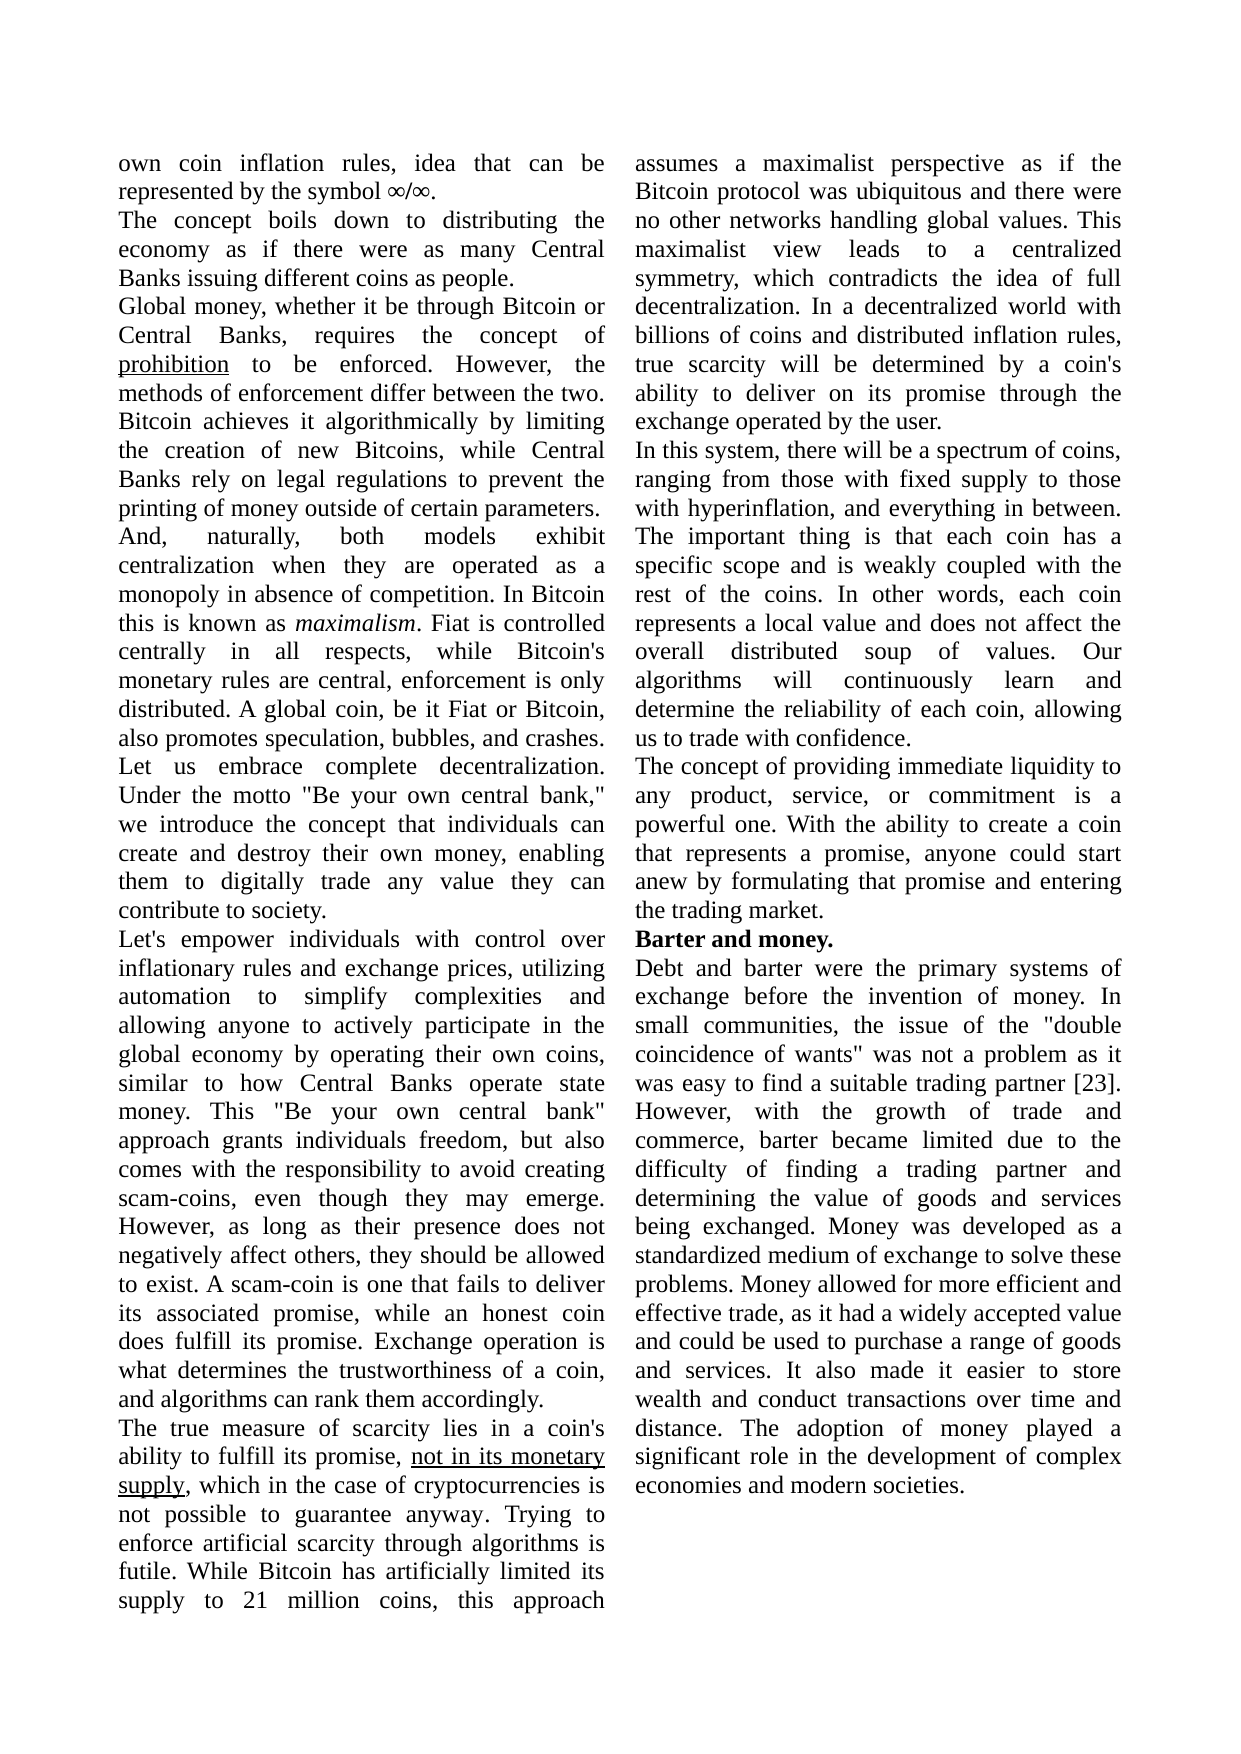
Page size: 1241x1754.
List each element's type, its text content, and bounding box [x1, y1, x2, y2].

text assumes a maximalist perspective as if the Bitcoin protocol was ubiquitous and there were no other networks handling global values. This maximalist view leads to a centralized symmetry, which contradicts the idea of full decentralization. In a decentralized world with billions of coins and distributed inflation rules, true scarcity will be determined by a coin's ability to deliver on its promise through the exchange operated by the user. [635, 148, 1122, 435]
text And, naturally, both models exhibit centralization when they are operated as a monopoly in absence of competition. In Bitcoin this is known as maximalism. Fiat is controlled centrally in all respects, while Bitcoin's monetary rules are central, enforcement is only distributed. A global coin, be it Fiat or Bitcoin, also promotes speculation, bubbles, and crashes. Let us embrace complete decentralization. Under the motto "Be your own central bank," we introduce the concept that individuals can create and destroy their own money, enabling them to digitally trade any value they can contribute to society. [118, 521, 605, 924]
text The concept boils down to distributing the economy as if there were as many Central Banks issuing different coins as people. [118, 205, 605, 291]
text In this system, there will be a spectrum of coins, ranging from those with fixed supply to those with hyperinflation, and everything in between. The important thing is that each coin has a specific scope and is weakly coupled with the rest of the coins. In other words, each coin represents a local value and does not affect the overall distributed soup of values. Our algorithms will continuously learn and determine the reliability of each coin, allowing us to trade with confidence. [635, 435, 1122, 751]
text Barter and money. [635, 924, 1122, 953]
text Global money, whether it be through Bitcoin or Central Banks, requires the concept of prohibition to be enforced. However, the methods of enforcement differ between the two. Bitcoin achieves it algorithmically by limiting the creation of new Bitcoins, while Central Banks rely on legal regulations to prevent the printing of money outside of certain parameters. [118, 291, 605, 521]
text Let's empower individuals with control over inflationary rules and exchange prices, utilizing automation to simplify complexities and allowing anyone to actively participate in the global economy by operating their own coins, similar to how Central Banks operate state money. This "Be your own central bank" approach grants individuals freedom, but also comes with the responsibility to avoid creating scam-coins, even though they may emerge. However, as long as their presence does not negatively affect others, they should be allowed to exist. A scam-coin is one that fails to deliver its associated promise, while an honest coin does fulfill its promise. Exchange operation is what determines the trustworthiness of a coin, and algorithms can rank them accordingly. [118, 924, 605, 1413]
text The concept of providing immediate liquidity to any product, service, or commitment is a powerful one. With the ability to create a coin that represents a promise, anyone could start anew by formulating that promise and entering the trading market. [635, 751, 1122, 924]
text The true measure of scarcity lies in a coin's ability to fulfill its promise, not in its monetary supply, which in the case of cryptocurrencies is not possible to guarantee anyway. Trying to enforce artificial scarcity through algorithms is futile. While Bitcoin has artificially limited its supply to 21 million coins, this approach [118, 1413, 605, 1614]
text Debt and barter were the primary systems of exchange before the invention of money. In small communities, the issue of the "double coincidence of wants" was not a problem as it was easy to find a suitable trading partner [23]. However, with the growth of trade and commerce, barter became limited due to the difficulty of finding a trading partner and determining the value of goods and services being exchanged. Money was developed as a standardized medium of exchange to solve these problems. Money allowed for more efficient and effective trade, as it had a widely accepted value and could be used to purchase a range of goods and services. It also made it easier to store wealth and conduct transactions over time and distance. The adoption of money played a significant role in the development of complex economies and modern societies. [635, 953, 1122, 1499]
text own coin inflation rules, idea that can be represented by the symbol ∞/∞. [118, 148, 605, 205]
